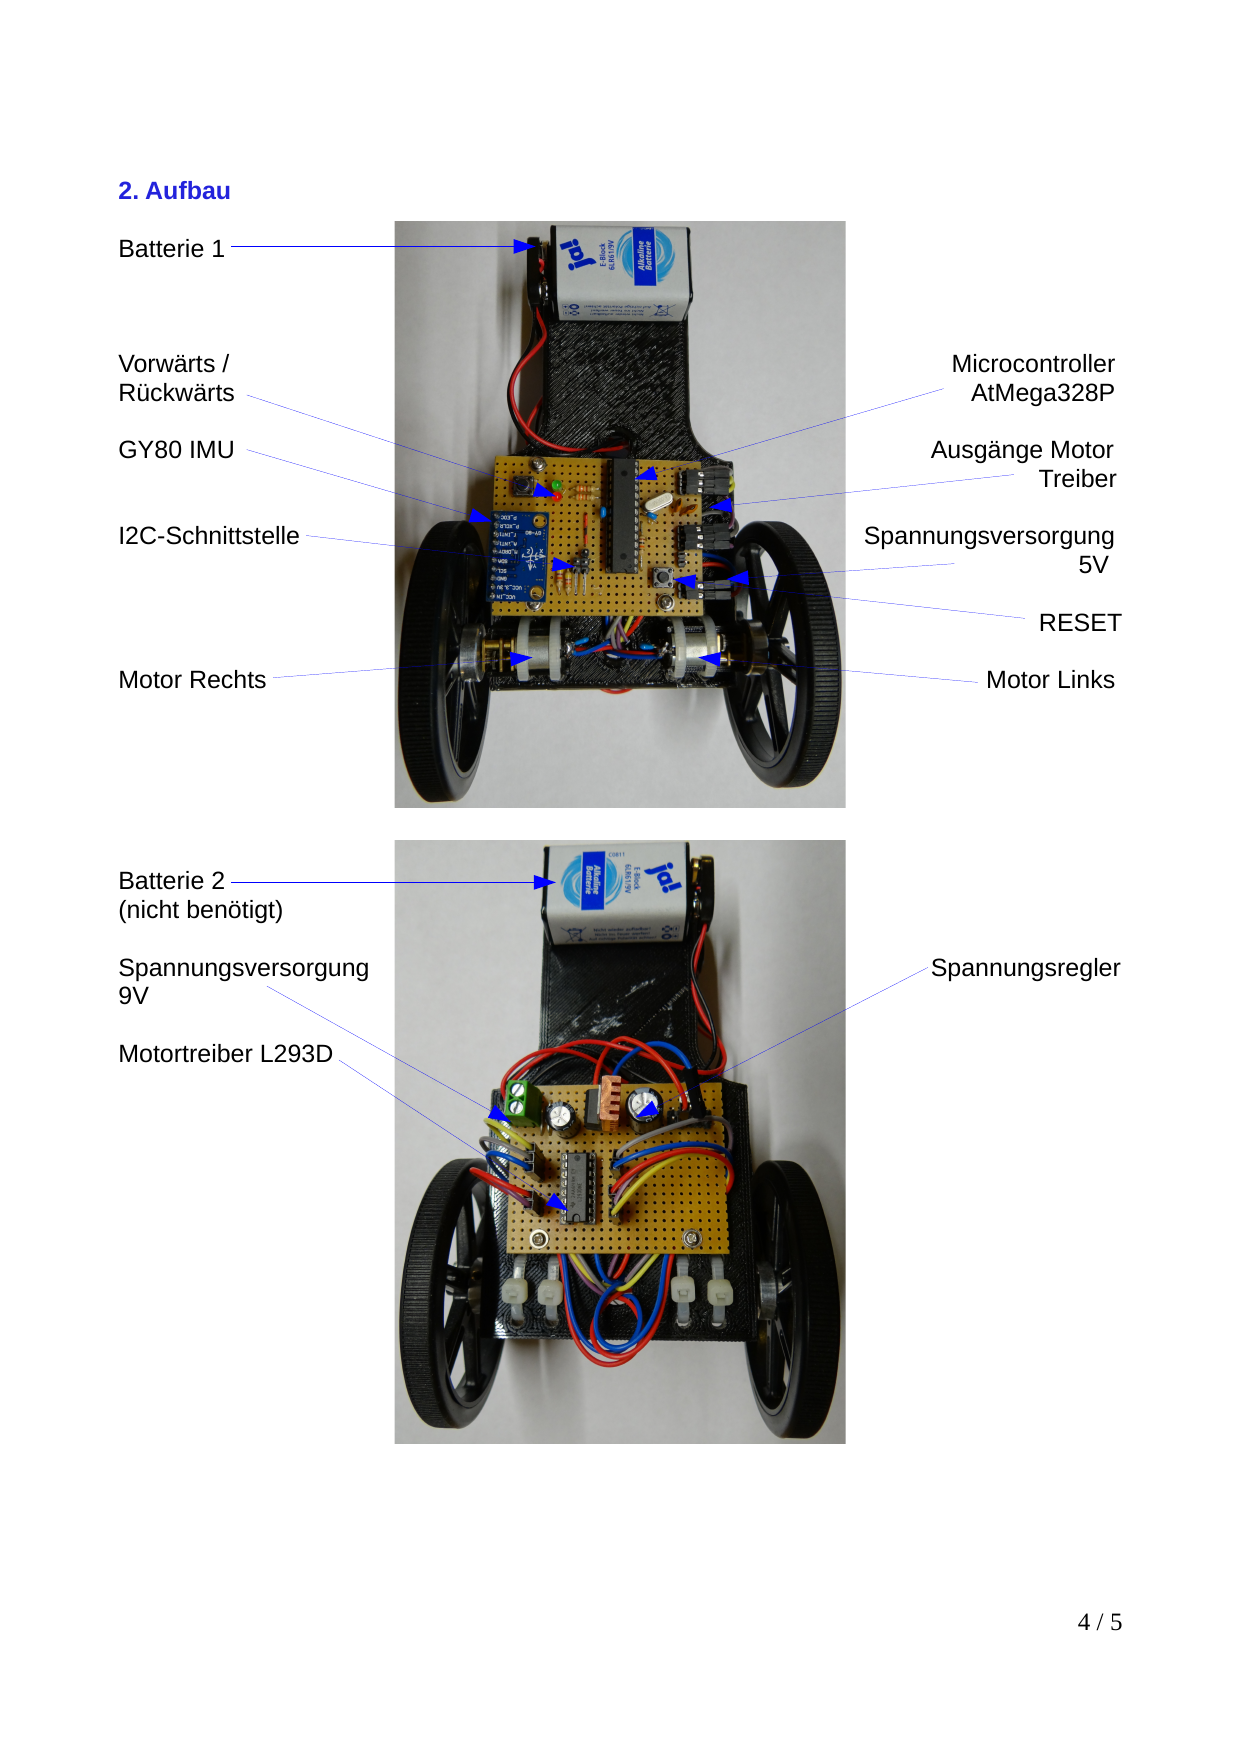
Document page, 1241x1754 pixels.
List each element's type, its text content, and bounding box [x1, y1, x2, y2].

picture [394, 840, 846, 1444]
text Motor Links [846, 665, 1122, 694]
text GY80 IMU [118, 435, 394, 493]
picture [394, 221, 846, 808]
text I2C-Schnittstelle [118, 521, 394, 608]
text Batterie 1 [118, 234, 394, 263]
text Spannungsversorgung 5V [846, 521, 1122, 608]
text Vorwärts / Microcontroller Rückwärts AtMega328P [118, 349, 394, 406]
text Ausgänge Motor Treiber [846, 435, 1122, 493]
text 9V [118, 981, 394, 1010]
text 2. Aufbau [118, 176, 1122, 205]
text [846, 895, 1122, 924]
text [846, 234, 1122, 263]
text Motor Rechts [118, 665, 394, 694]
text [846, 981, 899, 1008]
text [846, 866, 1122, 895]
text [846, 1039, 1122, 1096]
text Batterie 2 [118, 866, 394, 895]
text [118, 608, 394, 636]
text Motortreiber L293D [118, 1039, 394, 1096]
text (nicht benötigt) [118, 895, 394, 924]
text [848, 981, 1122, 1010]
text Vorwärts / Microcontroller Rückwärts AtMega328P [846, 349, 1122, 406]
text Spannungsregler [846, 953, 1122, 981]
text RESET [846, 608, 1122, 636]
text Spannungsversorgung [118, 953, 394, 981]
